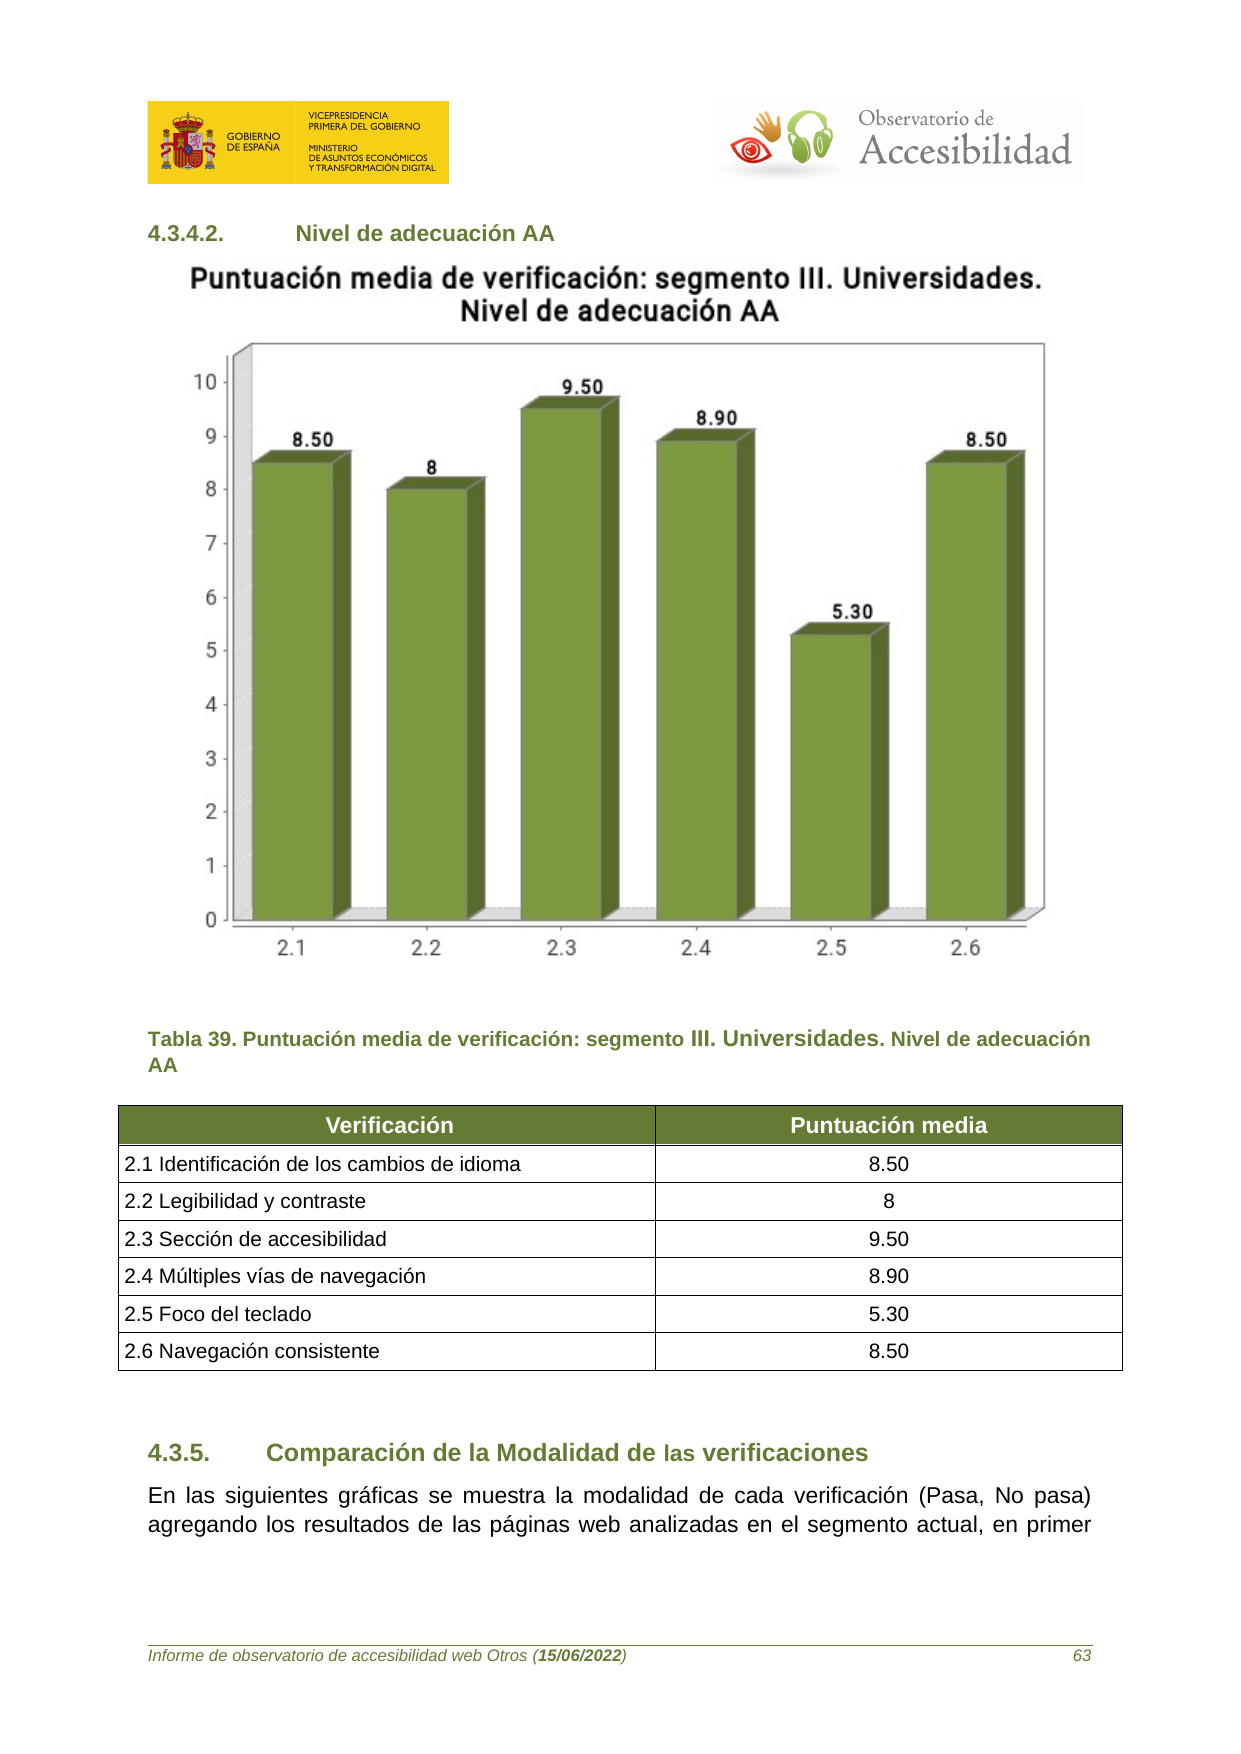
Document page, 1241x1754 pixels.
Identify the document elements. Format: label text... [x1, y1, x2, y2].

subtitle Nivel de adecuación AA [148, 220, 1092, 246]
table_cell 2.5 Foco del teclado [119, 1296, 655, 1332]
table_cell 2.3 Sección de accesibilidad [119, 1221, 655, 1257]
text Tabla 6. Puntuación media de verificación: segmento III. Universidades. Nivel de adecuación AA [148, 1024, 1092, 1077]
text En las siguientes gráficas se muestra la modalidad de cada verificación (Pasa, No pasa) agregando los resultados de las páginas web analizadas en el segmento actual, en primer [148, 1482, 1092, 1538]
table_cell 8.50 [656, 1146, 1122, 1182]
table_header Verificación [119, 1106, 655, 1144]
table_cell 8.50 [656, 1333, 1122, 1369]
table_cell 2.4 Múltiples vías de navegación [119, 1258, 655, 1294]
table_header Puntuación media [656, 1106, 1122, 1144]
table_cell 2.1 Identificación de los cambios de idioma [119, 1146, 655, 1182]
subtitle Comparación de la Modalidad de las verificaciones [148, 1438, 1092, 1467]
table_cell 5.30 [656, 1296, 1122, 1332]
table_cell 2.6 Navegación consistente [119, 1333, 655, 1369]
table_cell 2.2 Legibilidad y contraste [119, 1183, 655, 1219]
picture [147, 101, 450, 184]
table_cell 8.90 [656, 1258, 1122, 1294]
picture [710, 101, 1086, 184]
table_cell 9.50 [656, 1221, 1122, 1257]
table_cell 8 [656, 1183, 1122, 1219]
picture [178, 261, 1062, 971]
